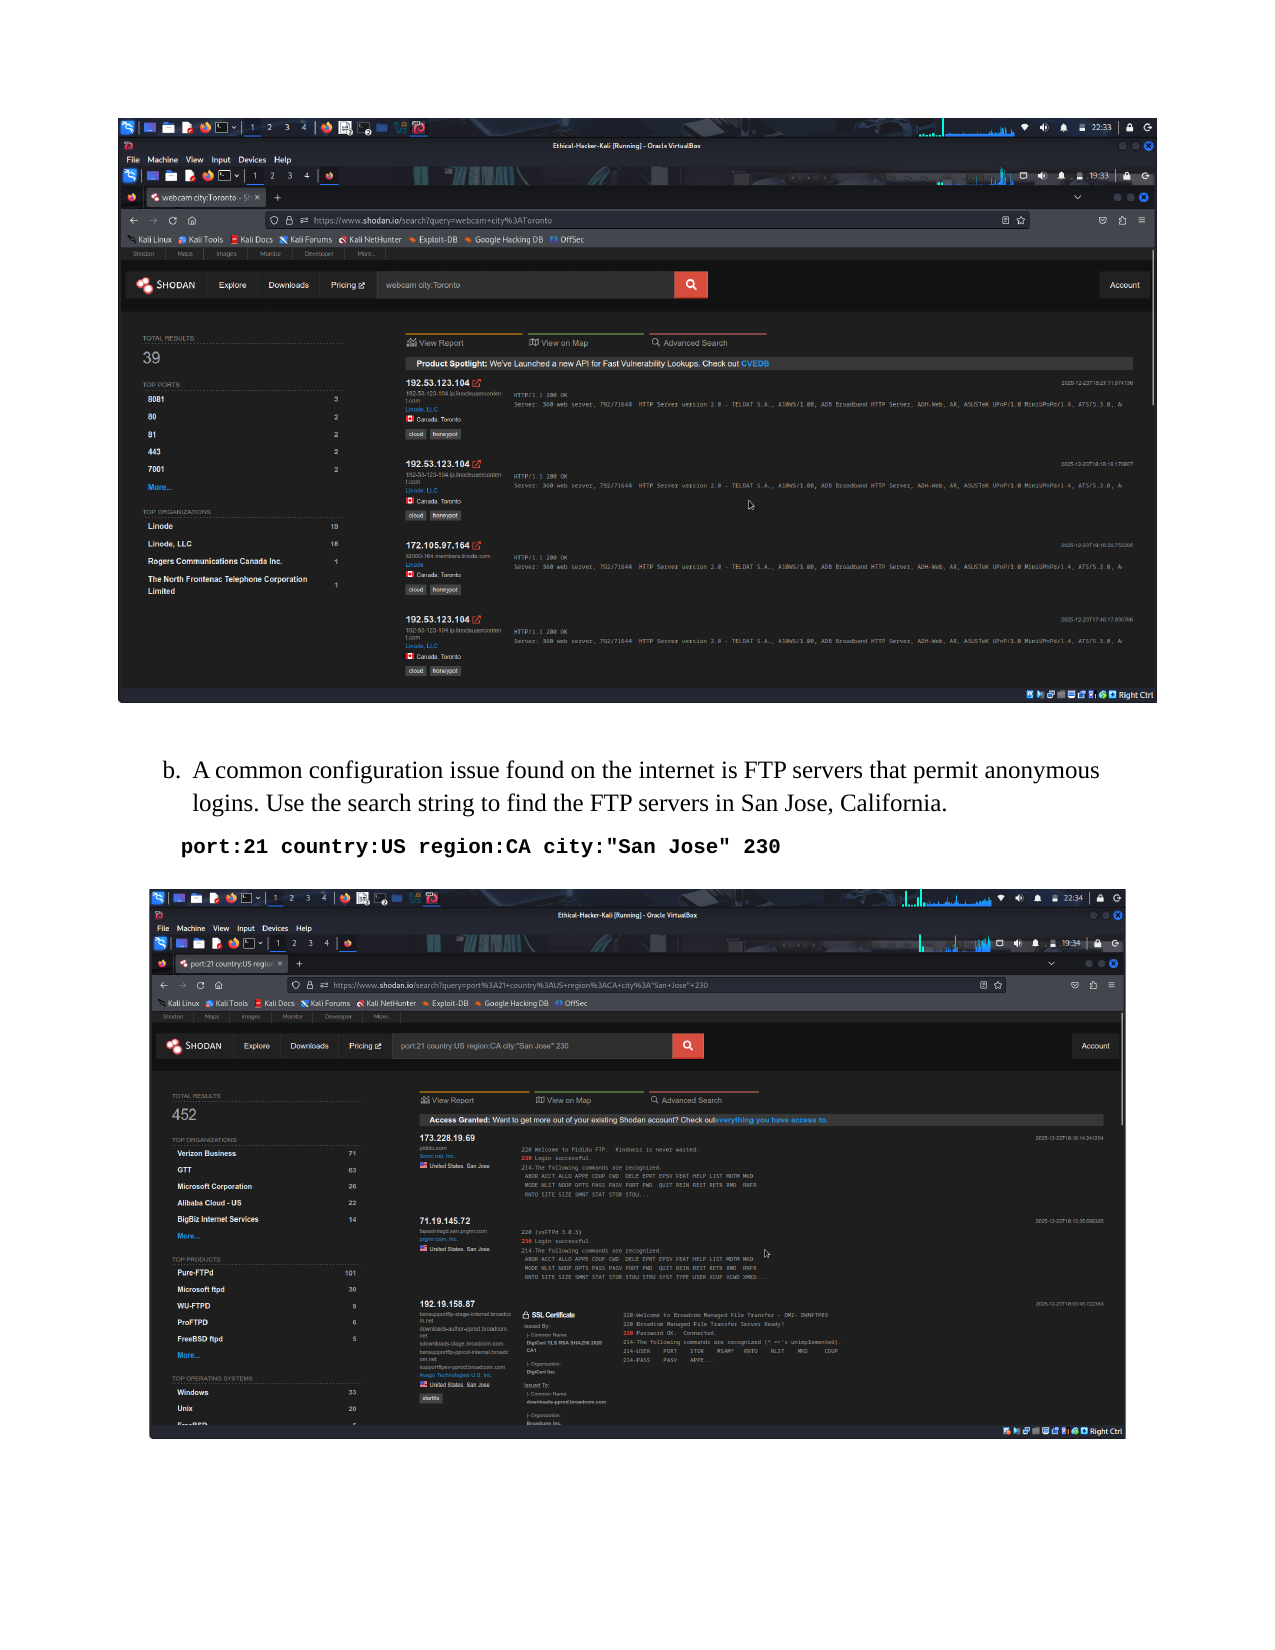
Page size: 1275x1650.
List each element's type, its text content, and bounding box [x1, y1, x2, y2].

picture [118, 118, 1157, 703]
picture [149, 889, 1126, 1439]
text port:21 country:US region:CA city:"San Jose" 230 [181, 836, 1157, 860]
list A common configuration issue found on the internet is FTP servers that permit anonymous logins. Use the search string to find the FTP servers in San Jose, California. [162, 756, 1157, 817]
